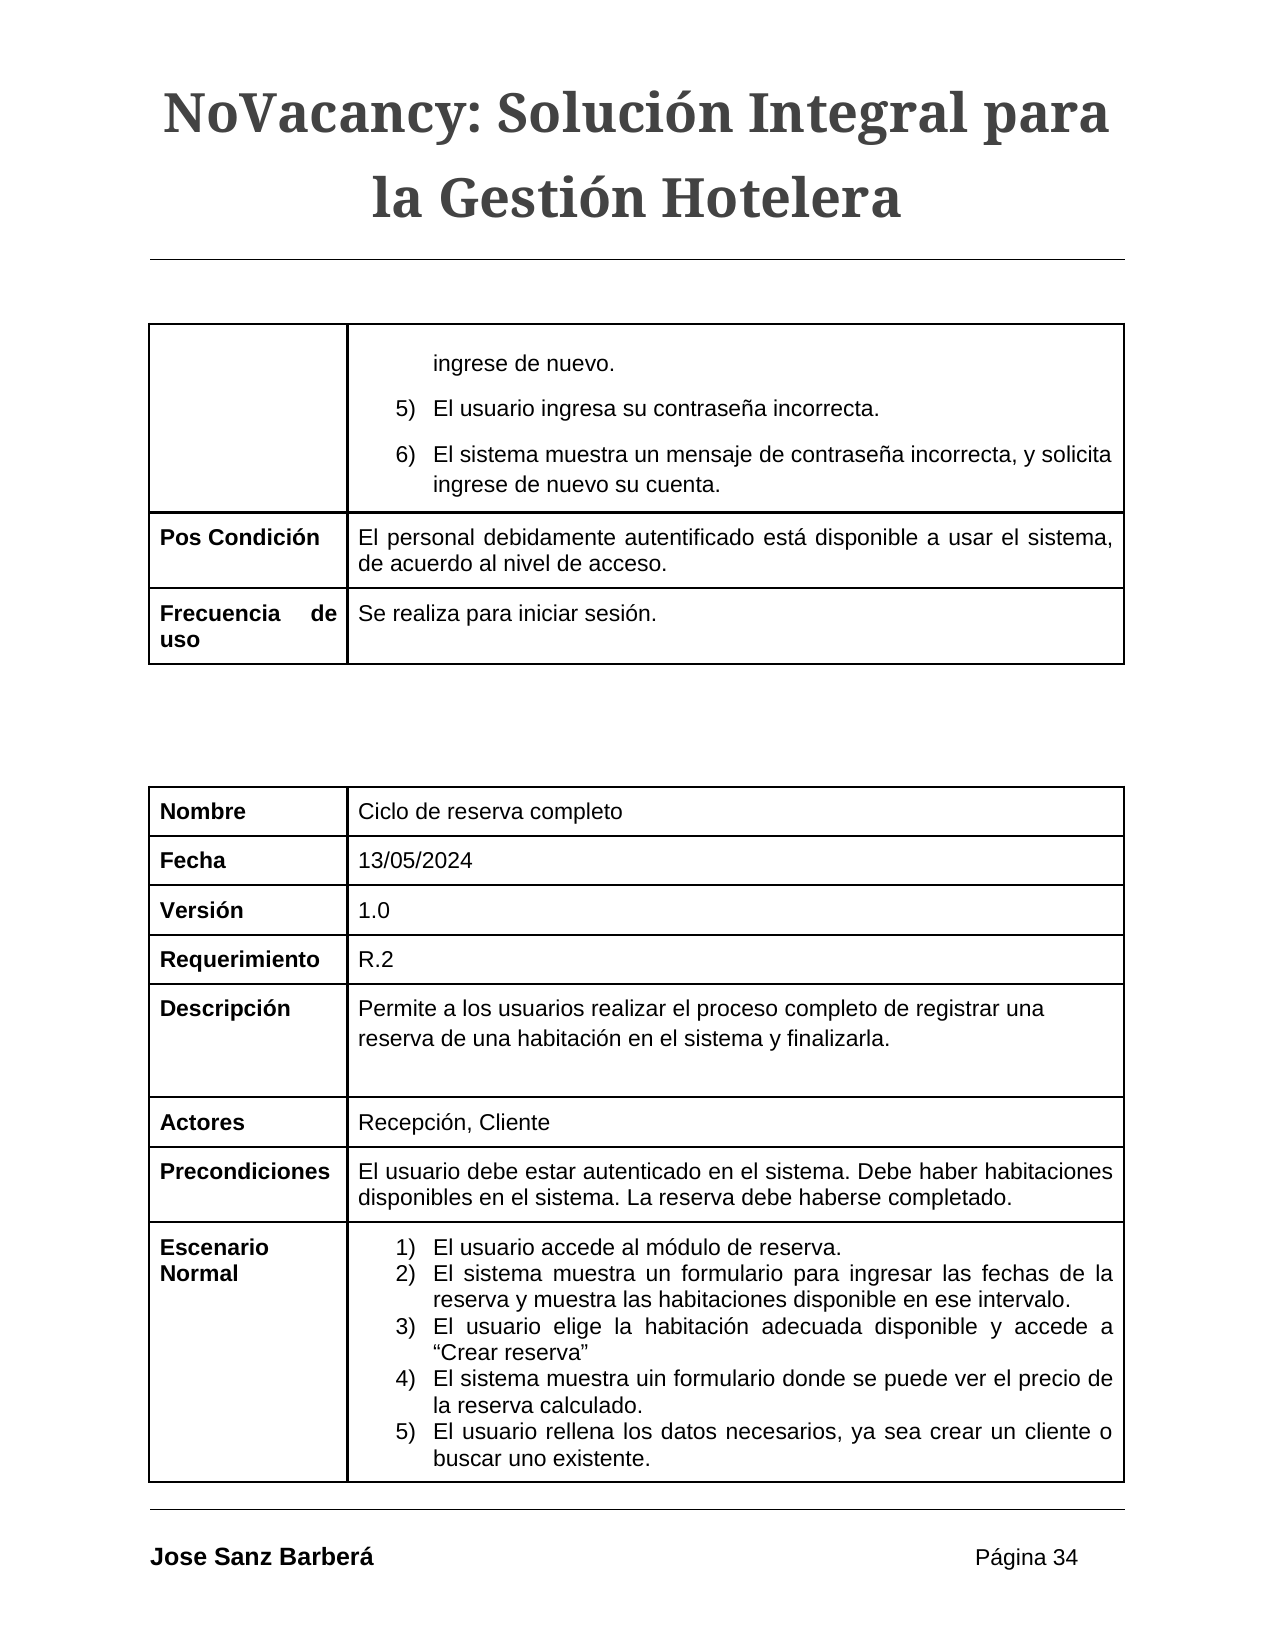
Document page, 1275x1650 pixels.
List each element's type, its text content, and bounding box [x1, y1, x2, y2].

table_cell Fecha [150, 837, 346, 884]
table_cell Requerimiento [150, 936, 346, 983]
table_header Ciclo de reserva completo [349, 788, 1123, 835]
table_cell El personal debidamente autentificado está disponible a usar el sistema, de acuerdo al nivel de acceso. [349, 514, 1123, 587]
table_cell Recepción, Cliente [349, 1098, 1123, 1146]
table_cell Frecuencia de uso [150, 589, 346, 663]
table_cell [150, 325, 346, 511]
table_cell Descripción [150, 985, 346, 1096]
table_cell Actores [150, 1098, 346, 1146]
table_cell Pos Condición [150, 514, 346, 587]
table_cell 1.0 [349, 886, 1123, 933]
table_cell R.2 [349, 936, 1123, 983]
table_cell El usuario accede al módulo de reserva. El sistema muestra un formulario para ingresar las fechas de la reserva y muestra las habitaciones disponible en ese intervalo. El usuario elige la habitación adecuada disponible y accede a “Crear reserva” El sistema muestra uin formulario donde se puede ver el precio de la reserva calculado. El usuario rellena los datos necesarios, ya sea crear un cliente o buscar uno existente. El sistema devuelve el cliente encontrado/Crea el cliente introducido. El usuario pulsa en reservar. El sistema confirma la reserva al usuario. El usuario accede al módulo de reserva. El sistema muestra un formulario para ingresar las fechas de la reserva y muestra las habitaciones reservadas en ese intervalo. El usuario selecciona una habitación reservada y accede a “Ver reserva” El usuario añade productos a la reserva El sistema confirma la adición de los productos añadidos El sistema recalcula el precio de la reserva El usuario finaliza la reserva El sistema devuelve la factura imprimible [349, 1223, 1123, 1481]
table_cell El usuario debe estar autenticado en el sistema. Debe haber habitaciones disponibles en el sistema. La reserva debe haberse completado. [349, 1148, 1123, 1221]
table_cell Permite a los usuarios realizar el proceso completo de registrar una reserva de una habitación en el sistema y finalizarla. [349, 985, 1123, 1096]
table_cell 13/05/2024 [349, 837, 1123, 884]
table_cell ingrese de nuevo. El usuario ingresa su contraseña incorrecta. El sistema muestra un mensaje de contraseña incorrecta, y solicita ingrese de nuevo su cuenta. [349, 325, 1123, 511]
table_cell Se realiza para iniciar sesión. [349, 589, 1123, 663]
table_cell Versión [150, 886, 346, 933]
table_cell Precondiciones [150, 1148, 346, 1221]
table_header Nombre [150, 788, 346, 835]
table_cell Escenario Normal [150, 1223, 346, 1481]
